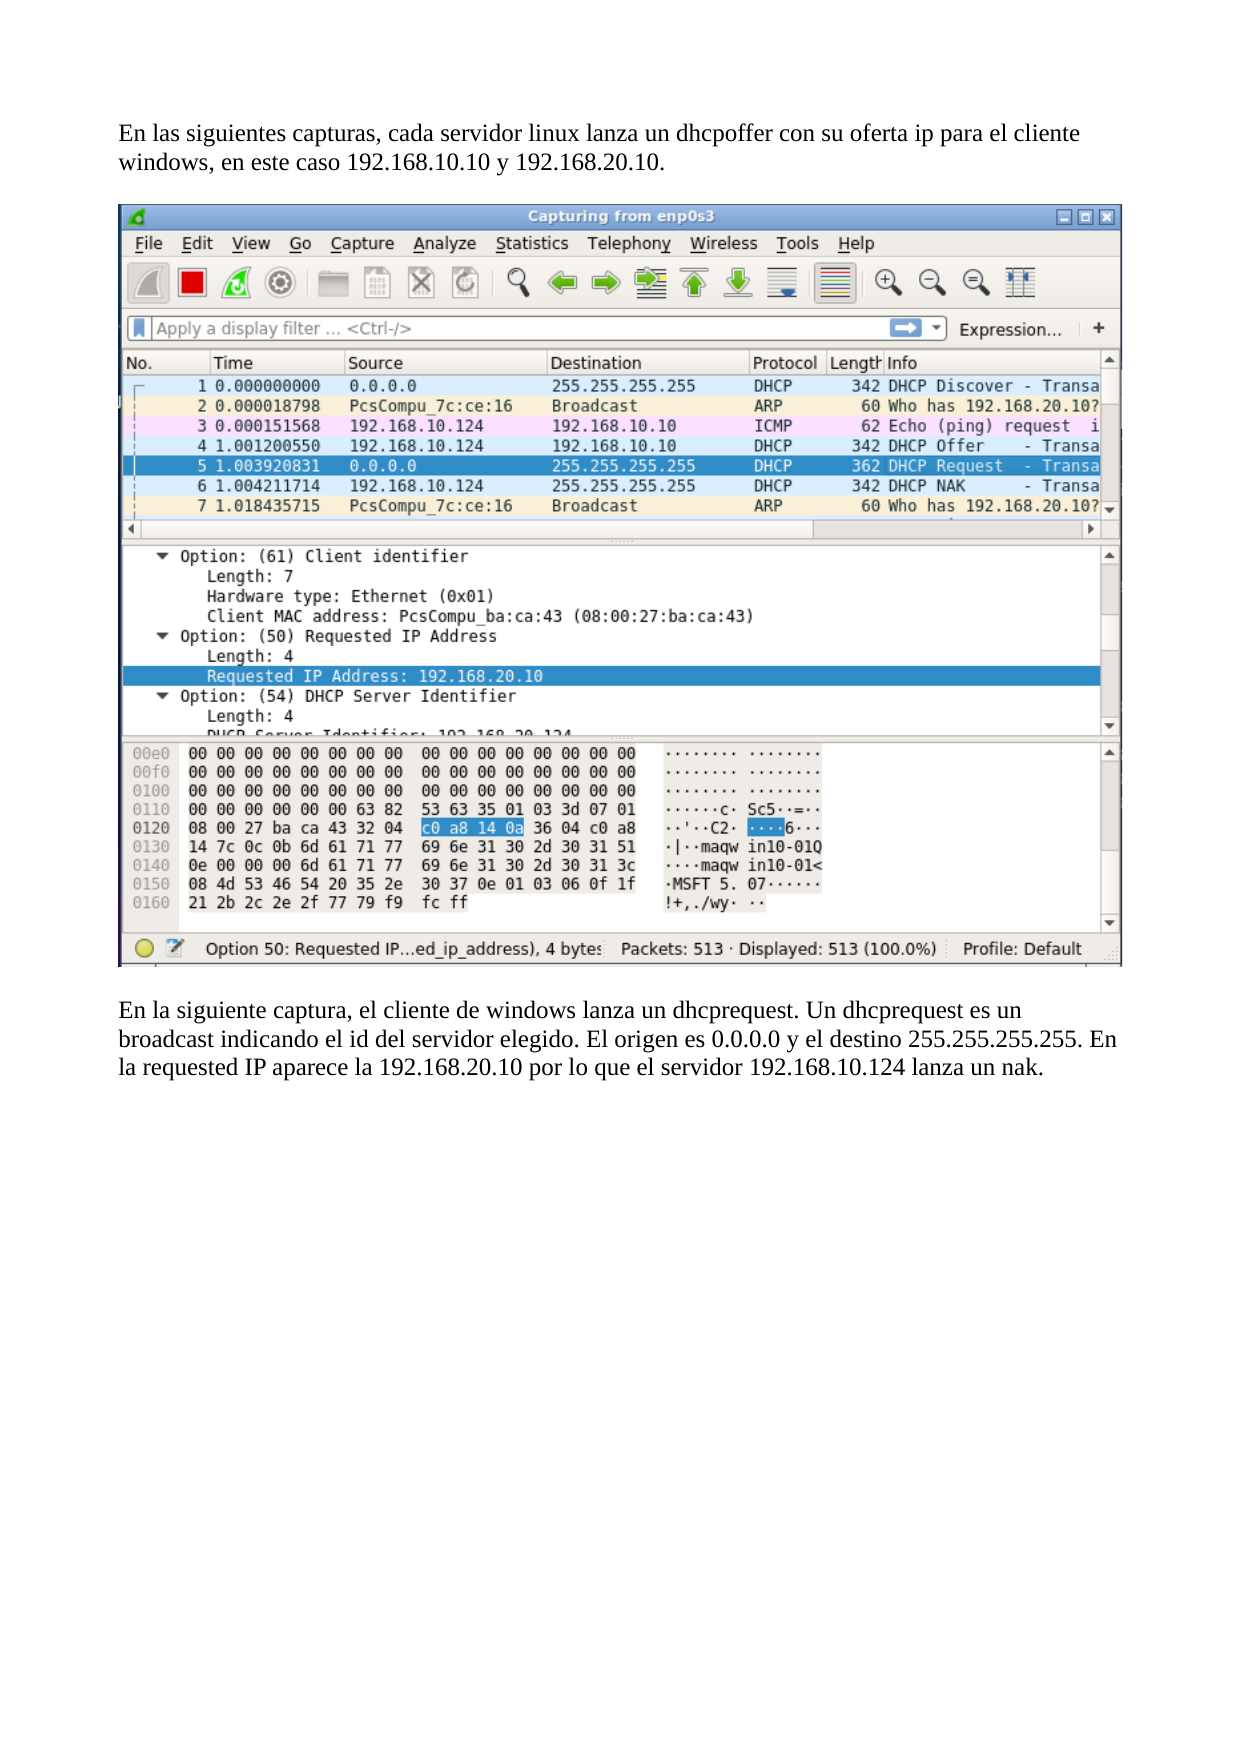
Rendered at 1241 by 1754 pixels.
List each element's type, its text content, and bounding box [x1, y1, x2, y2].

text En las siguientes capturas, cada servidor linux lanza un dhcpoffer con su oferta ip para el cliente windows, en este caso 192.168.10.10 y 192.168.20.10. [118, 118, 1122, 176]
picture [118, 204, 1123, 967]
text En la siguiente captura, el cliente de windows lanza un dhcprequest. Un dhcprequest es un broadcast indicando el id del servidor elegido. El origen es 0.0.0.0 y el destino 255.255.255.255. En la requested IP aparece la 192.168.20.10 por lo que el servidor 192.168.10.124 lanza un nak. [118, 995, 1122, 1081]
